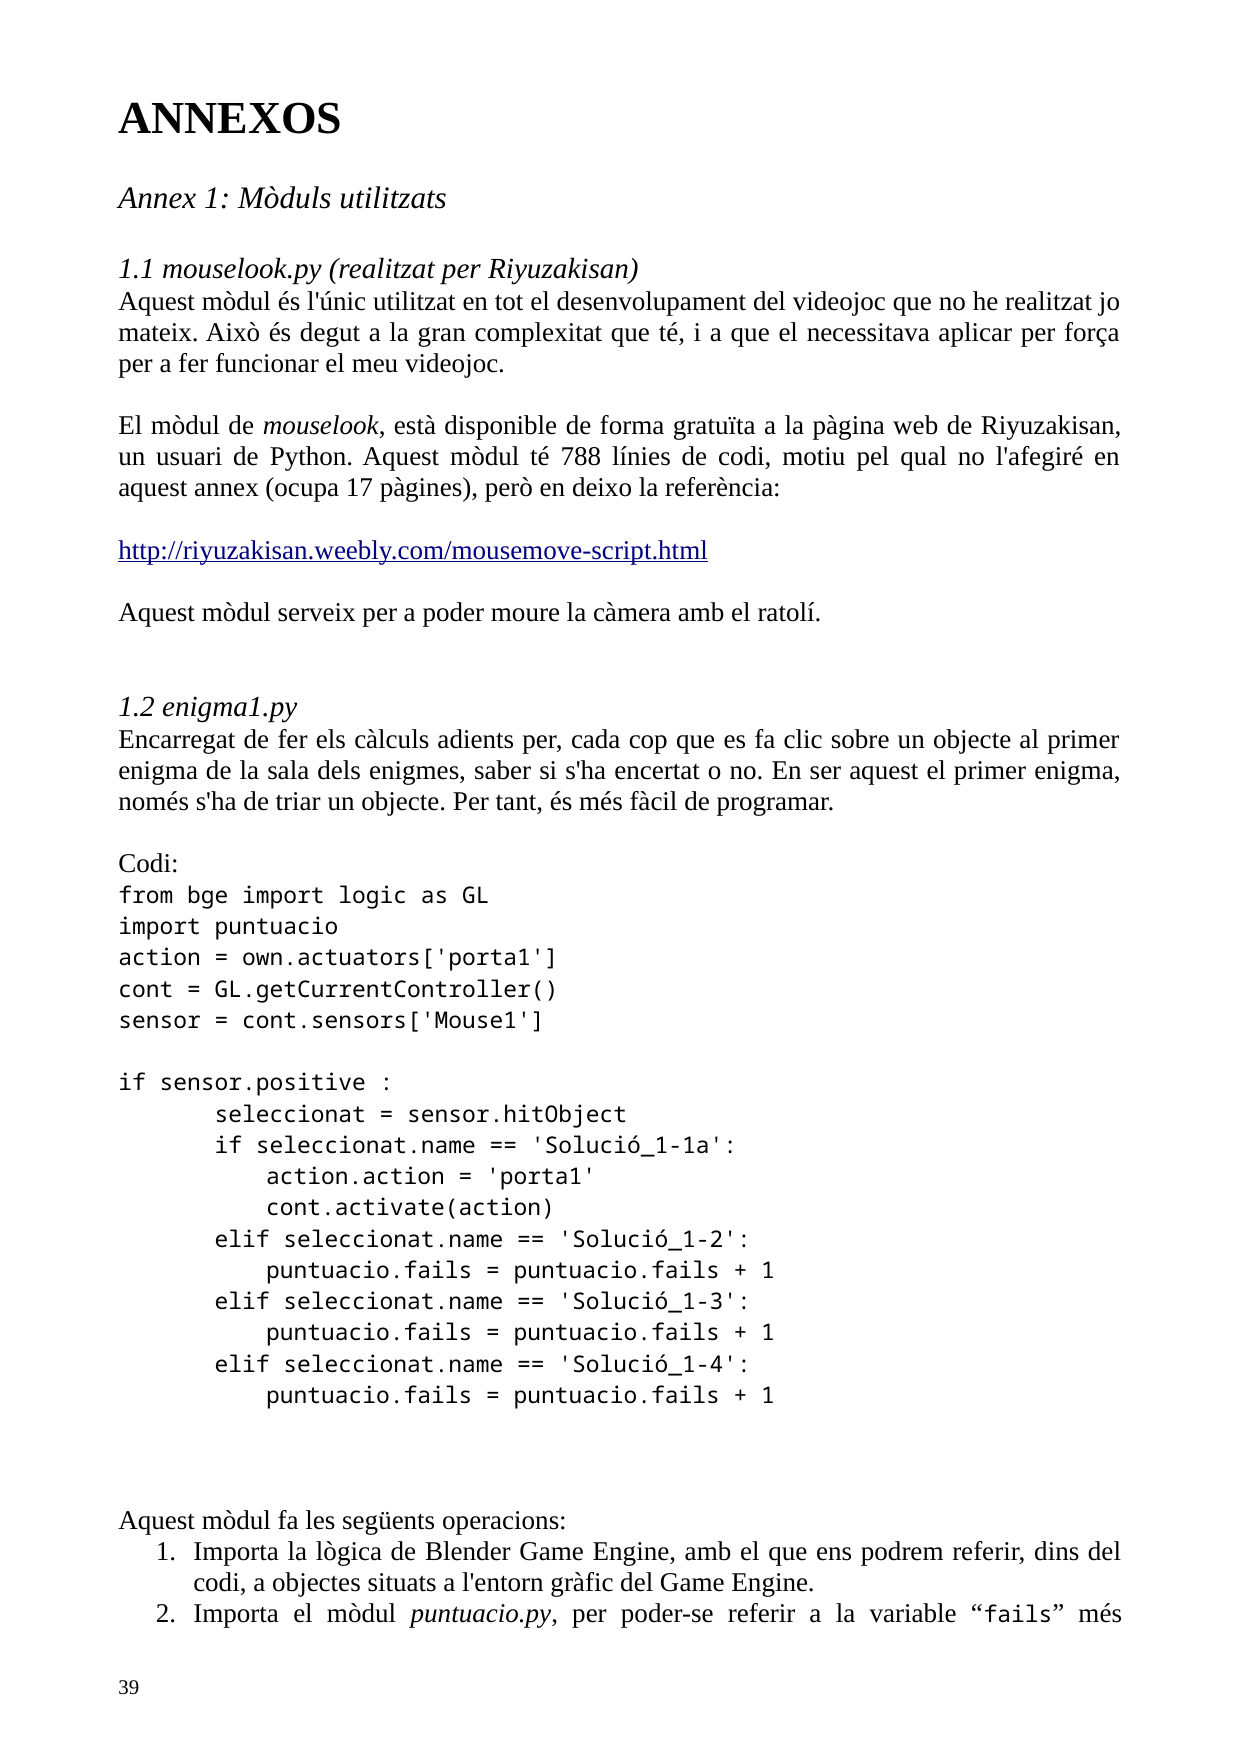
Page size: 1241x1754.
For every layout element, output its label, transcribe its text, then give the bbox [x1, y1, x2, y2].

text if seleccionat.name == 'Solució_1-1a': [118, 1129, 1122, 1160]
text http://riyuzakisan.weebly.com/mousemove-script.html [118, 534, 1122, 565]
text Aquest mòdul és l'únic utilitzat en tot el desenvolupament del videojoc que no he realitzat jo mateix. Això és degut a la gran complexitat que té, i a que el necessitava aplicar per força per a fer funcionar el meu videojoc. [118, 284, 1122, 378]
text cont = GL.getCurrentController() [118, 972, 1122, 1004]
text elif seleccionat.name == 'Solució_1-2': [118, 1222, 1122, 1254]
text El mòdul de mouselook, està disponible de forma gratuïta a la pàgina web de Riyuzakisan, un usuari de Python. Aquest mòdul té 788 línies de codi, motiu pel qual no l'afegiré en aquest annex (ocupa 17 pàgines), però en deixo la referència: [118, 409, 1122, 503]
text 1.1 mouselook.py (realitzat per Riyuzakisan) [118, 251, 1122, 284]
text sensor = cont.sensors['Mouse1'] [118, 1004, 1122, 1035]
text 1.2 enigma1.py [118, 689, 1122, 723]
text cont.activate(action) [118, 1191, 1122, 1222]
text puntuacio.fails = puntuacio.fails + 1 [118, 1254, 1122, 1285]
text action.action = 'porta1' [118, 1160, 1122, 1191]
list Importa el mòdul puntuacio.py, per poder-se referir a la variable “fails” més [156, 1597, 1122, 1629]
text elif seleccionat.name == 'Solució_1-3': [118, 1285, 1122, 1316]
text Aquest mòdul serveix per a poder moure la càmera amb el ratolí. [118, 596, 1122, 627]
text from bge import logic as GL [118, 879, 1122, 910]
text Aquest mòdul fa les següents operacions: [118, 1504, 1122, 1535]
text Codi: [118, 848, 1122, 879]
text if sensor.positive : [118, 1066, 1122, 1097]
text elif seleccionat.name == 'Solució_1-4': [118, 1347, 1122, 1379]
text puntuacio.fails = puntuacio.fails + 1 [118, 1379, 1122, 1410]
text puntuacio.fails = puntuacio.fails + 1 [118, 1316, 1122, 1347]
list Importa la lògica de Blender Game Engine, amb el que ens podrem referir, dins del codi, a objectes situats a l'entorn gràfic del Game Engine. [156, 1535, 1122, 1597]
text seleccionat = sensor.hitObject [118, 1097, 1122, 1129]
text import puntuacio [118, 910, 1122, 941]
text action = own.actuators['porta1'] [118, 941, 1122, 972]
text Encarregat de fer els càlculs adients per, cada cop que es fa clic sobre un objecte al primer enigma de la sala dels enigmes, saber si s'ha encertat o no. En ser aquest el primer enigma, només s'ha de triar un objecte. Per tant, és més fàcil de programar. [118, 723, 1122, 816]
text Annex 1: Mòduls utilitzats [118, 179, 1122, 215]
text ANNEXOS [118, 91, 1122, 143]
